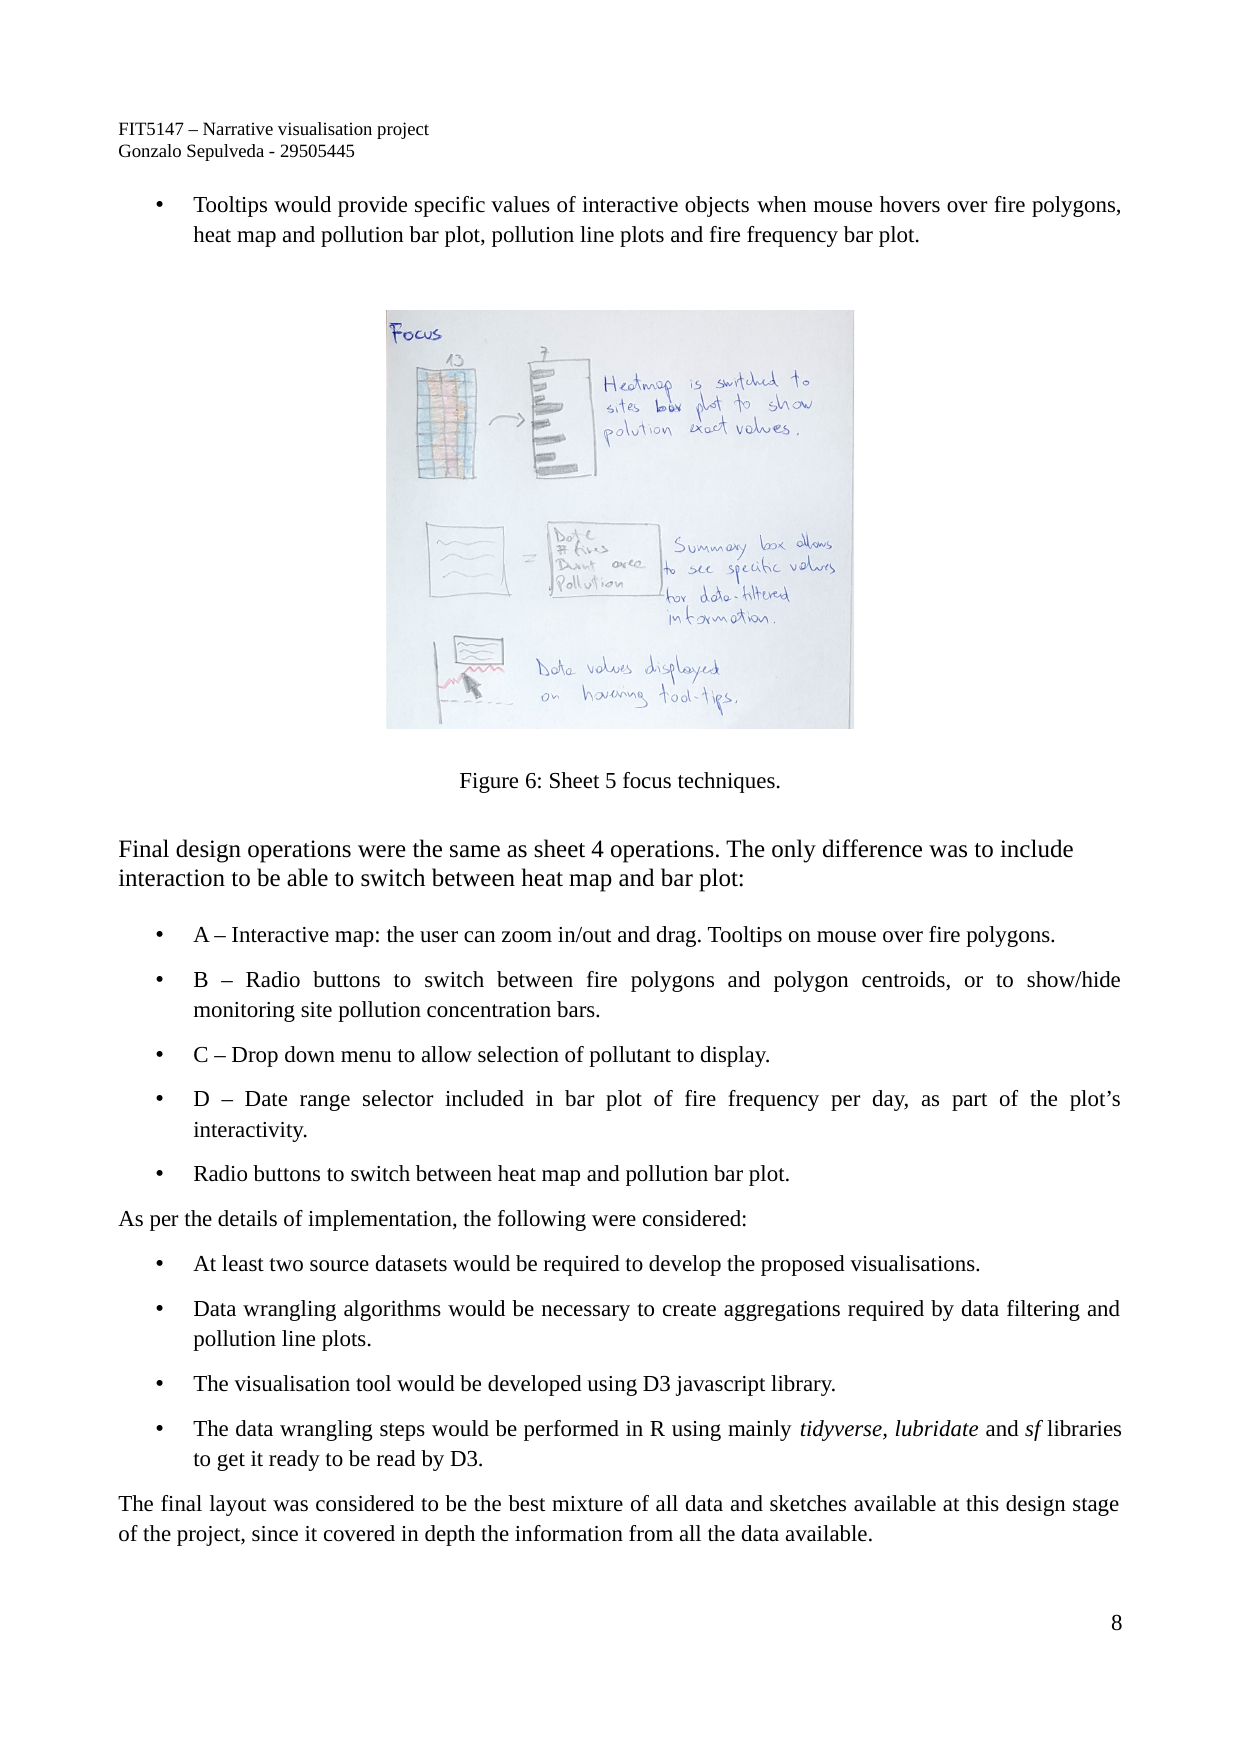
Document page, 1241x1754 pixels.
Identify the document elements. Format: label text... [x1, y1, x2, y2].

list A – Interactive map: the user can zoom in/out and drag. Tooltips on mouse over fire polygons. [156, 921, 1122, 947]
list At least two source datasets would be required to develop the proposed visualisations. [156, 1250, 1122, 1276]
picture [386, 310, 855, 729]
list B – Radio buttons to switch between fire polygons and polygon centroids, or to show/hide monitoring site pollution concentration bars. [156, 966, 1122, 1022]
list The data wrangling steps would be performed in R using mainly tidyverse, lubridate and sf libraries to get it ready to be read by D3. [156, 1414, 1122, 1471]
table_header [118, 311, 1122, 754]
list Tooltips would provide specific values of interactive objects when mouse hovers over fire polygons, heat map and pollution bar plot, pollution line plots and fire frequency bar plot. [156, 191, 1122, 247]
table_cell Figure 6: Sheet 5 focus techniques. [118, 755, 1122, 806]
text Final design operations were the same as sheet 4 operations. The only difference was to include interaction to be able to switch between heat map and bar plot: [118, 834, 1122, 892]
list Data wrangling algorithms would be necessary to create aggregations required by data filtering and pollution line plots. [156, 1295, 1122, 1351]
text As per the details of implementation, the following were considered: [118, 1205, 1122, 1232]
list Radio buttons to switch between heat map and pollution bar plot. [156, 1160, 1122, 1187]
text The final layout was considered to be the best mixture of all data and sketches available at this design stage of the project, since it covered in depth the information from all the data available. [118, 1489, 1122, 1546]
list C – Drop down menu to allow selection of pollutant to display. [156, 1041, 1122, 1067]
list The visualisation tool would be developed using D3 javascript library. [156, 1370, 1122, 1396]
list D – Date range selector included in bar plot of fire frequency per day, as part of the plot’s interactivity. [156, 1085, 1122, 1142]
